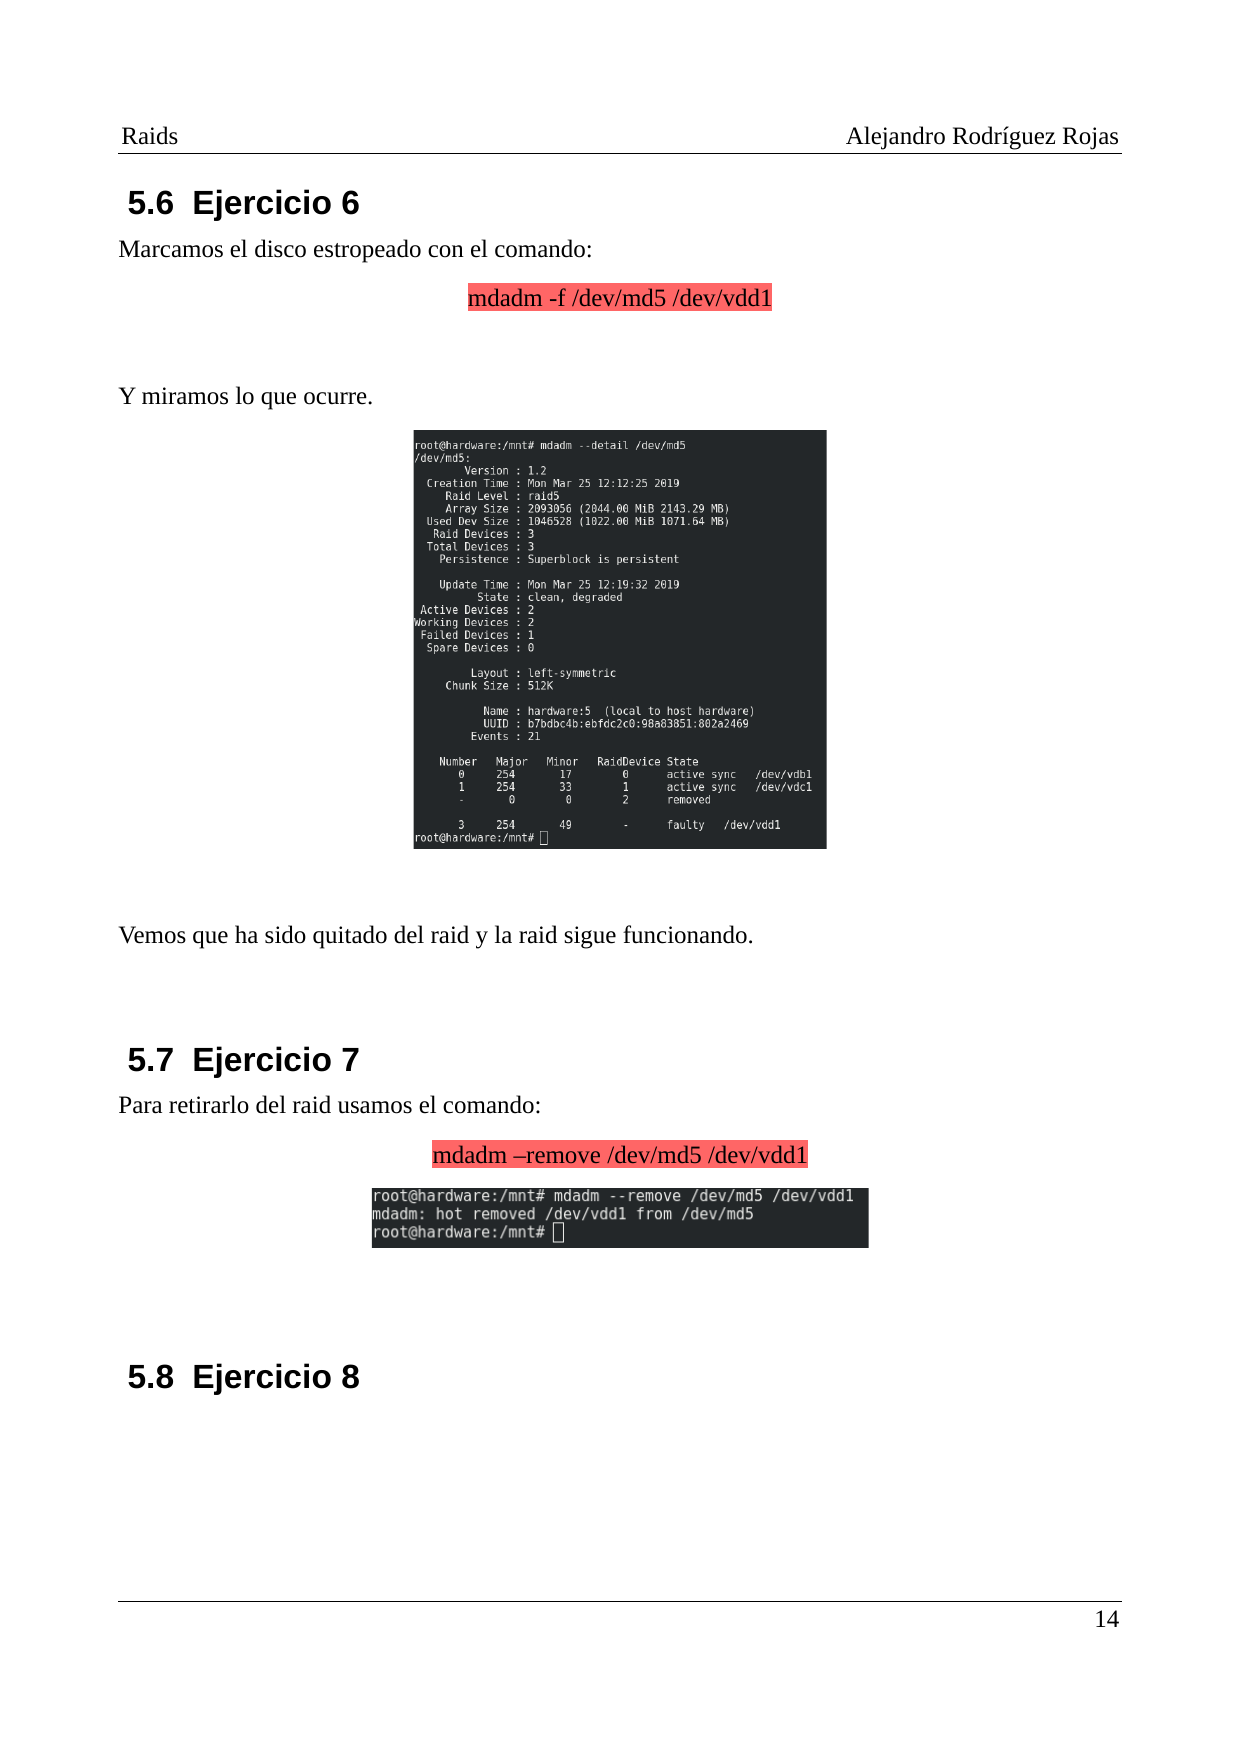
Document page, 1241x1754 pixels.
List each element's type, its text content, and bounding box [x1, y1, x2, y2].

text Para retirarlo del raid usamos el comando: [118, 1091, 1122, 1119]
text Vemos que ha sido quitado del raid y la raid sigue funcionando. [118, 921, 1122, 949]
subtitle Ejercicio 7 [118, 1039, 1122, 1078]
text Marcamos el disco estropeado con el comando: [118, 234, 1122, 262]
text mdadm –remove /dev/md5 /dev/vdd1 [118, 1140, 1122, 1168]
text Y miramos lo que ocurre. [118, 381, 1122, 409]
subtitle Ejercicio 6 [118, 182, 1122, 221]
text mdadm -f /dev/md5 /dev/vdd1 [118, 283, 1122, 311]
subtitle Ejercicio 8 [118, 1357, 1122, 1395]
